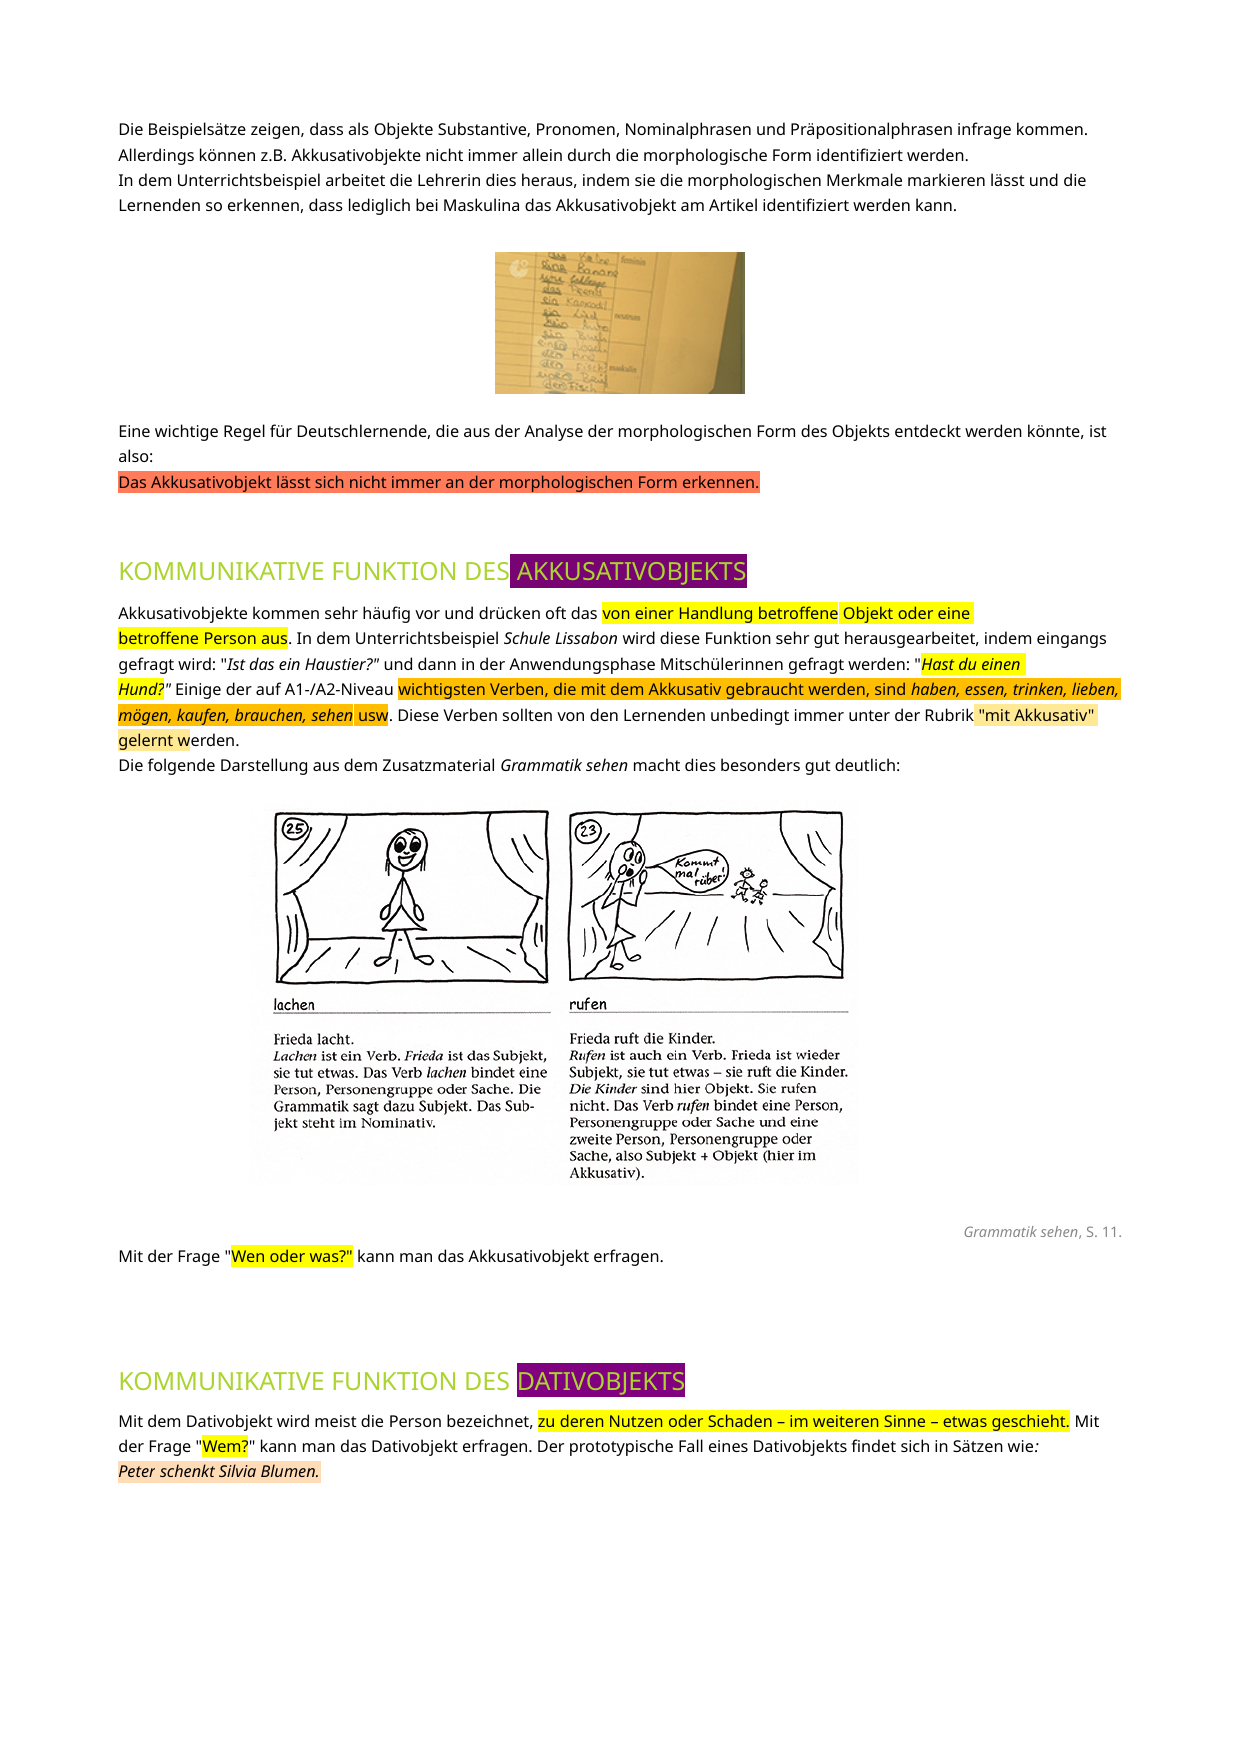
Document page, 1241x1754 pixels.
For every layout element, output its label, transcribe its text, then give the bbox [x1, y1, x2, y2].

text Mit der Frage "Wen oder was?" kann man das Akkusativobjekt erfragen. [118, 1244, 1122, 1267]
text Die folgende Darstellung aus dem Zusatzmaterial Grammatik sehen macht dies besonders gut deutlich: [118, 754, 1122, 777]
picture [495, 252, 745, 394]
subtitle KOMMUNIKATIVE FUNKTION DES AKKUSATIVOBJEKTS [118, 554, 1122, 588]
subtitle KOMMUNIKATIVE FUNKTION DES DATIVOBJEKTS [118, 1363, 1122, 1397]
text Akkusativobjekte kommen sehr häufig vor und drücken oft das von einer Handlung betroffene Objekt oder eine betroffene Person aus. In dem Unterrichtsbeispiel Schule Lissabon wird diese Funktion sehr gut herausgearbeitet, indem eingangs gefragt wird: "Ist das ein Haustier?" und dann in der Anwendungsphase Mitschülerinnen gefragt werden: "Hast du einen Hund?" Einige der auf A1-/A2-Niveau wichtigsten Verben, die mit dem Akkusativ gebraucht werden, sind haben, essen, trinken, lieben, mögen, kaufen, brauchen, sehen usw. Diese Verben sollten von den Lernenden unbedingt immer unter der Rubrik "mit Akkusativ" gelernt werden. [118, 602, 1122, 751]
text Eine wichtige Regel für Deutschlernende, die aus der Analyse der morphologischen Form des Objekts entdeckt werden könnte, ist also: [118, 420, 1122, 467]
text Grammatik sehen, S. 11. [118, 1222, 1122, 1242]
text Die Beispielsätze zeigen, dass als Objekte Substantive, Pronomen, Nominalphrasen und Präpositionalphrasen infrage kommen. Allerdings können z.B. Akkusativobjekte nicht immer allein durch die morphologische Form identifiziert werden. [118, 118, 1122, 166]
text Das Akkusativobjekt lässt sich nicht immer an der morphologischen Form erkennen. [118, 471, 1122, 493]
picture [249, 800, 859, 1185]
text In dem Unterrichtsbeispiel arbeitet die Lehrerin dies heraus, indem sie die morphologischen Merkmale markieren lässt und die Lernenden so erkennen, dass lediglich bei Maskulina das Akkusativobjekt am Artikel identifiziert werden kann. [118, 169, 1122, 217]
text Mit dem Dativobjekt wird meist die Person bezeichnet, zu deren Nutzen oder Schaden – im weiteren Sinne – etwas geschieht. Mit der Frage "Wem?" kann man das Dativobjekt erfragen. Der prototypische Fall eines Dativobjekts findet sich in Sätzen wie: Peter schenkt Silvia Blumen. [118, 1410, 1122, 1483]
